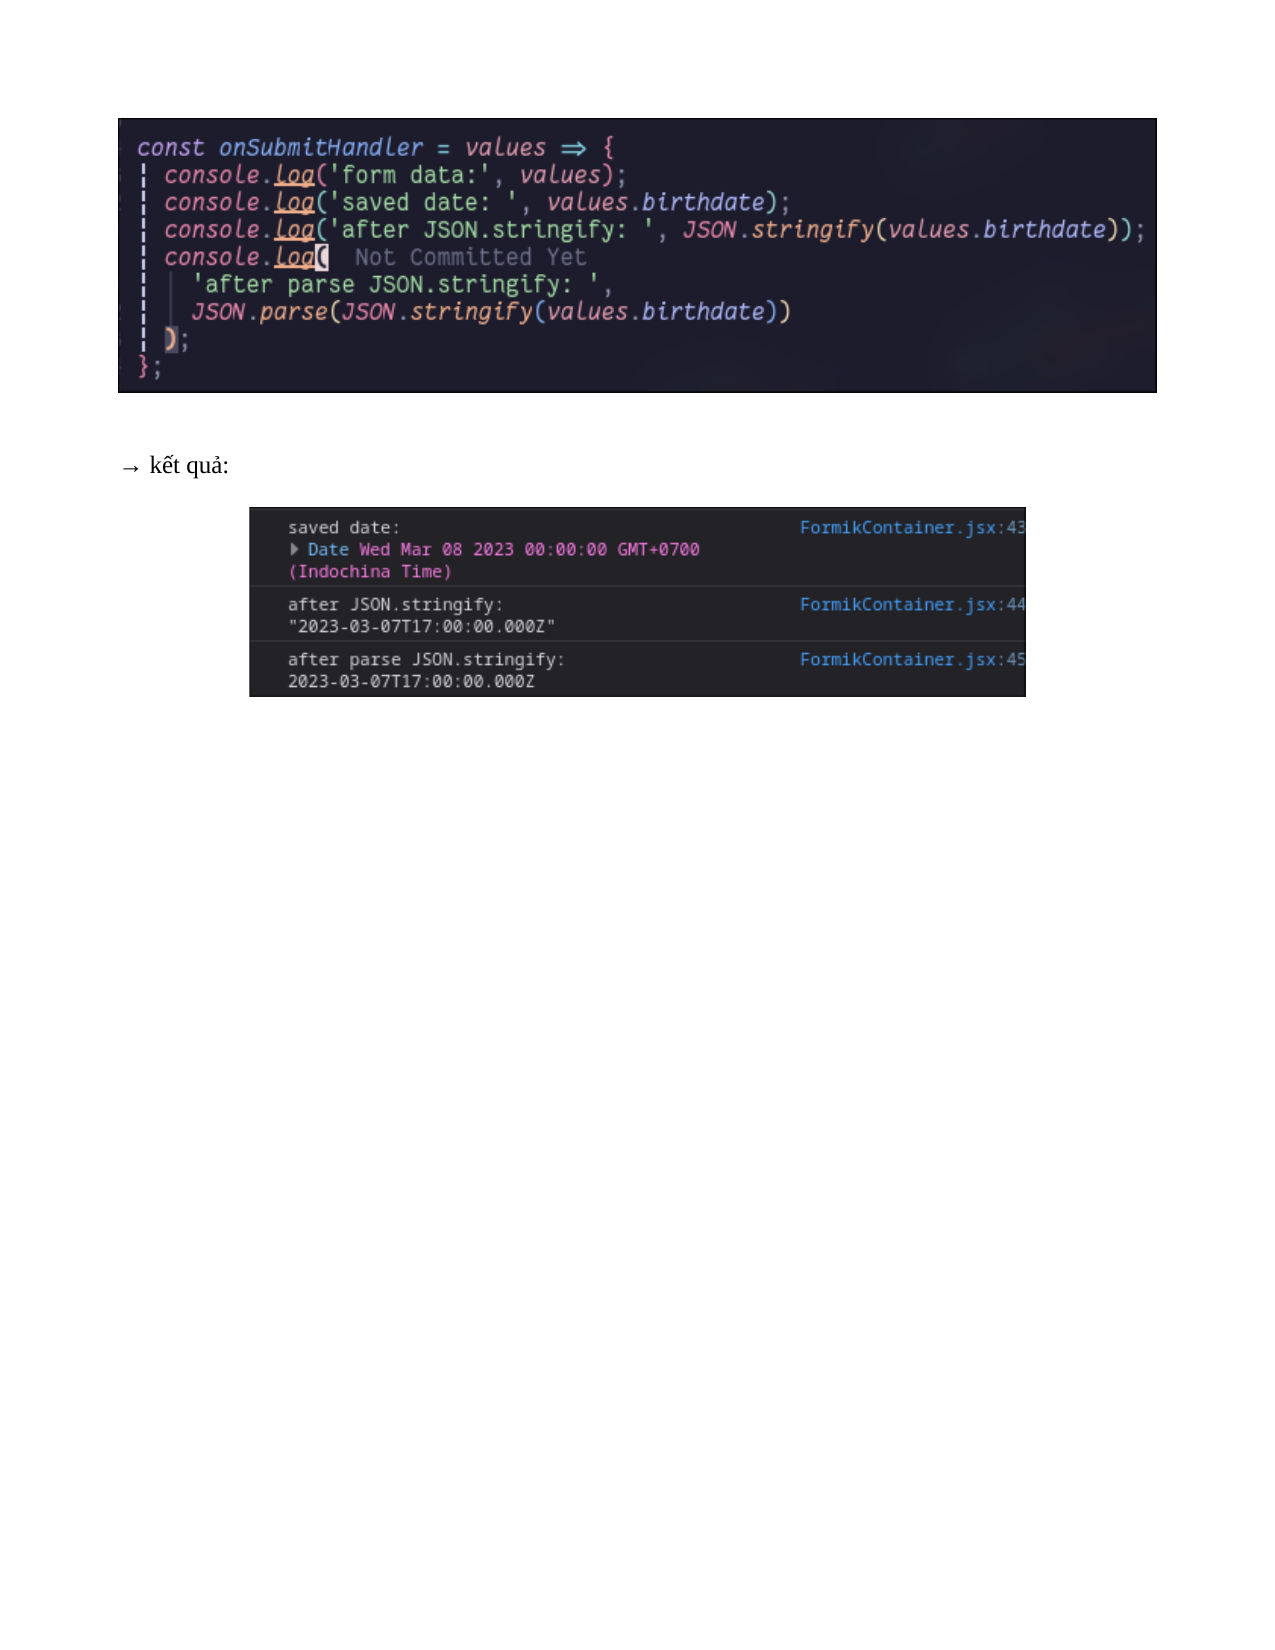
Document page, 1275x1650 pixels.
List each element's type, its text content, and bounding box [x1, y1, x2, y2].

text → kết quả: [118, 450, 1157, 479]
picture [118, 118, 1157, 393]
picture [249, 507, 1026, 697]
